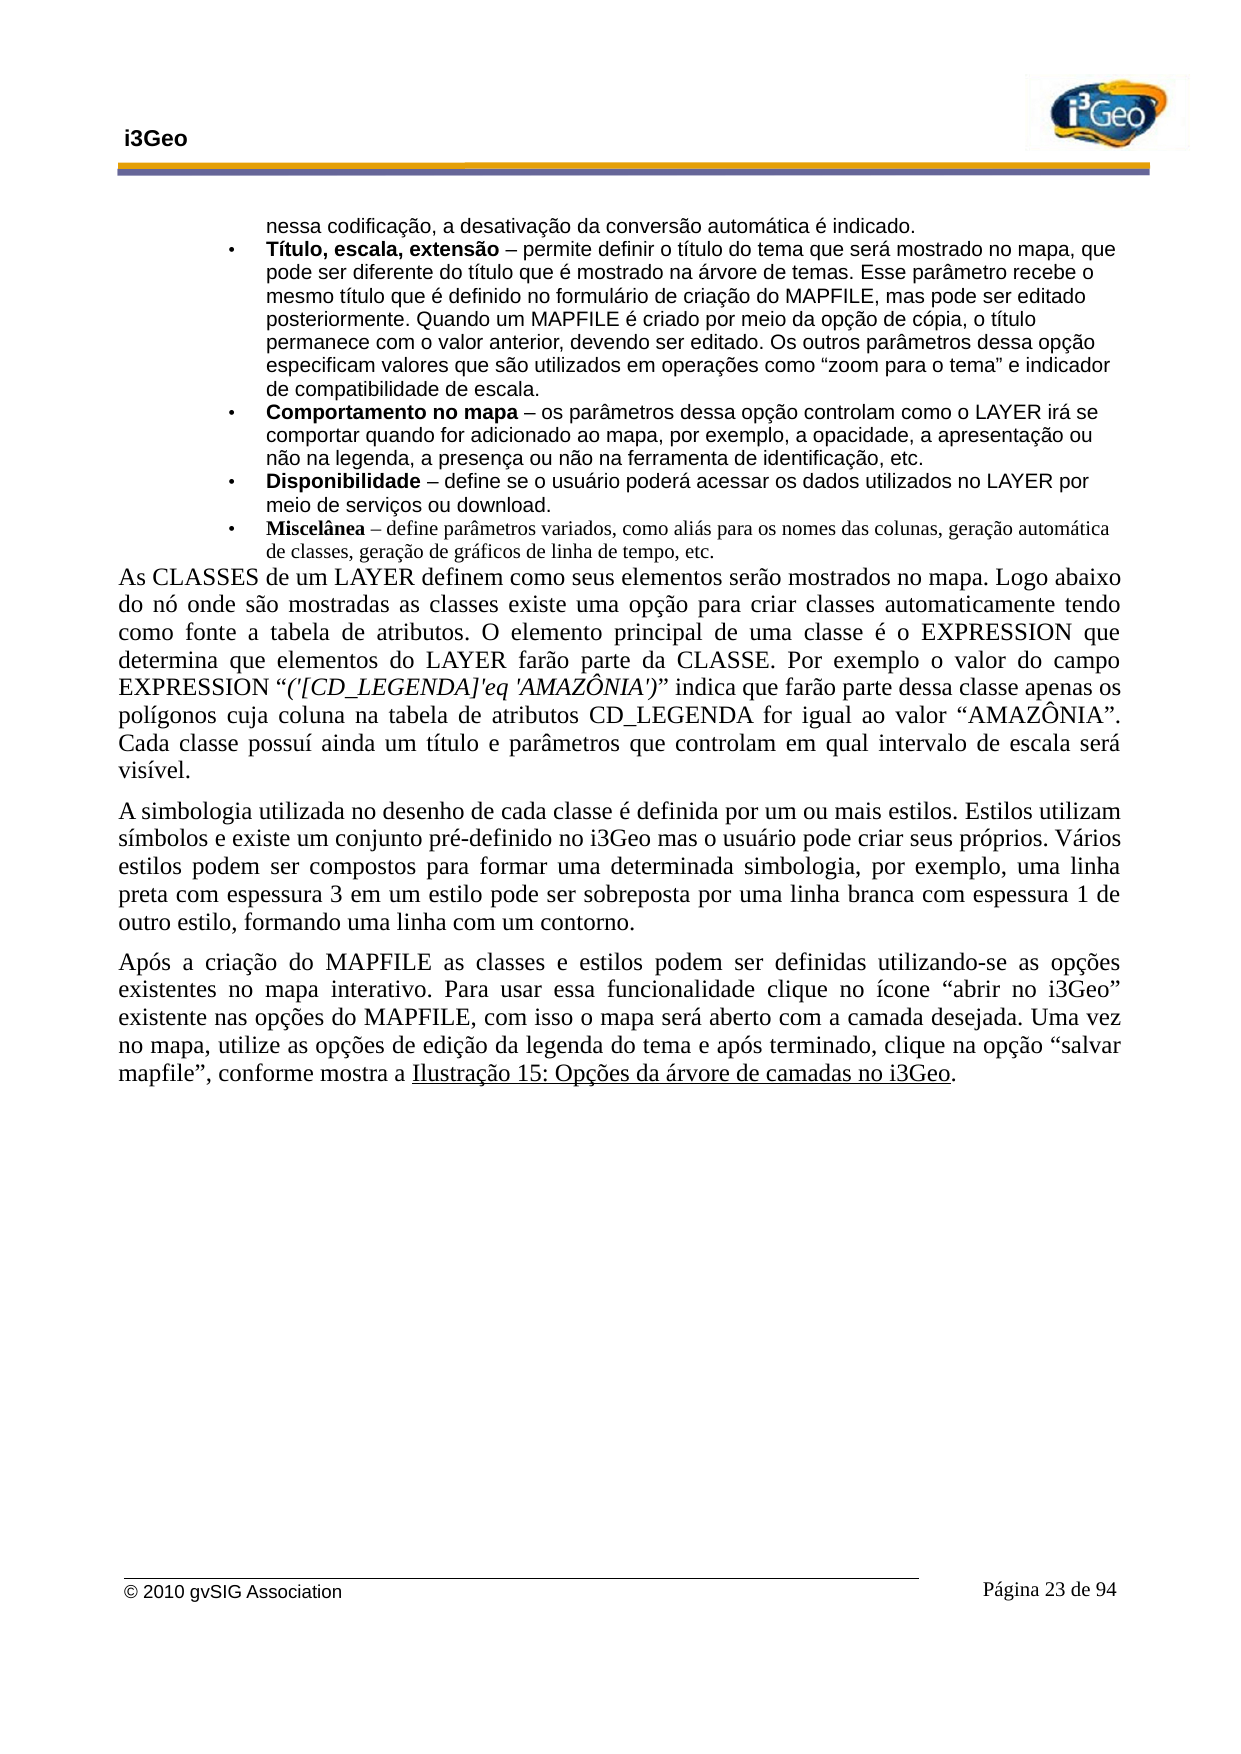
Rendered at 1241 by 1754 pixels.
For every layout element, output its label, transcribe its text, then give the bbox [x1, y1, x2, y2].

text As CLASSES de um LAYER definem como seus elementos serão mostrados no mapa. Logo abaixo do nó onde são mostradas as classes existe uma opção para criar classes automaticamente tendo como fonte a tabela de atributos. O elemento principal de uma classe é o EXPRESSION que determina que elementos do LAYER farão parte da CLASSE. Por exemplo o valor do campo EXPRESSION “('[CD_LEGENDA]'eq 'AMAZÔNIA')” indica que farão parte dessa classe apenas os polígonos cuja coluna na tabela de atributos CD_LEGENDA for igual ao valor “AMAZÔNIA”. Cada classe possuí ainda um título e parâmetros que controlam em qual intervalo de escala será visível. [118, 563, 1122, 784]
text Após a criação do MAPFILE as classes e estilos podem ser definidas utilizando-se as opções existentes no mapa interativo. Para usar essa funcionalidade clique no ícone “abrir no i3Geo” existente nas opções do MAPFILE, com isso o mapa será aberto com a camada desejada. Uma vez no mapa, utilize as opções de edição da legenda do tema e após terminado, clique na opção “salvar mapfile”, conforme mostra a Ilustração 15: Opções da árvore de camadas no i3Geo. [118, 948, 1122, 1086]
list nessa codificação, a desativação da conversão automática é indicado. [228, 214, 1122, 238]
picture [1025, 74, 1191, 151]
list Disponibilidade – define se o usuário poderá acessar os dados utilizados no LAYER por meio de serviços ou download. [228, 470, 1122, 516]
list Miscelânea – define parâmetros variados, como aliás para os nomes das colunas, geração automática de classes, geração de gráficos de linha de tempo, etc. [228, 516, 1122, 563]
list Título, escala, extensão – permite definir o título do tema que será mostrado no mapa, que pode ser diferente do título que é mostrado na árvore de temas. Esse parâmetro recebe o mesmo título que é definido no formulário de criação do MAPFILE, mas pode ser editado posteriormente. Quando um MAPFILE é criado por meio da opção de cópia, o título permanece com o valor anterior, devendo ser editado. Os outros parâmetros dessa opção especificam valores que são utilizados em operações como “zoom para o tema” e indicador de compatibilidade de escala. [228, 238, 1122, 400]
list Comportamento no mapa – os parâmetros dessa opção controlam como o LAYER irá se comportar quando for adicionado ao mapa, por exemplo, a opacidade, a apresentação ou não na legenda, a presença ou não na ferramenta de identificação, etc. [228, 400, 1122, 470]
text A simbologia utilizada no desenho de cada classe é definida por um ou mais estilos. Estilos utilizam símbolos e existe um conjunto pré-definido no i3Geo mas o usuário pode criar seus próprios. Vários estilos podem ser compostos para formar uma determinada simbologia, por exemplo, uma linha preta com espessura 3 em um estilo pode ser sobreposta por uma linha branca com espessura 1 de outro estilo, formando uma linha com um contorno. [118, 797, 1122, 935]
